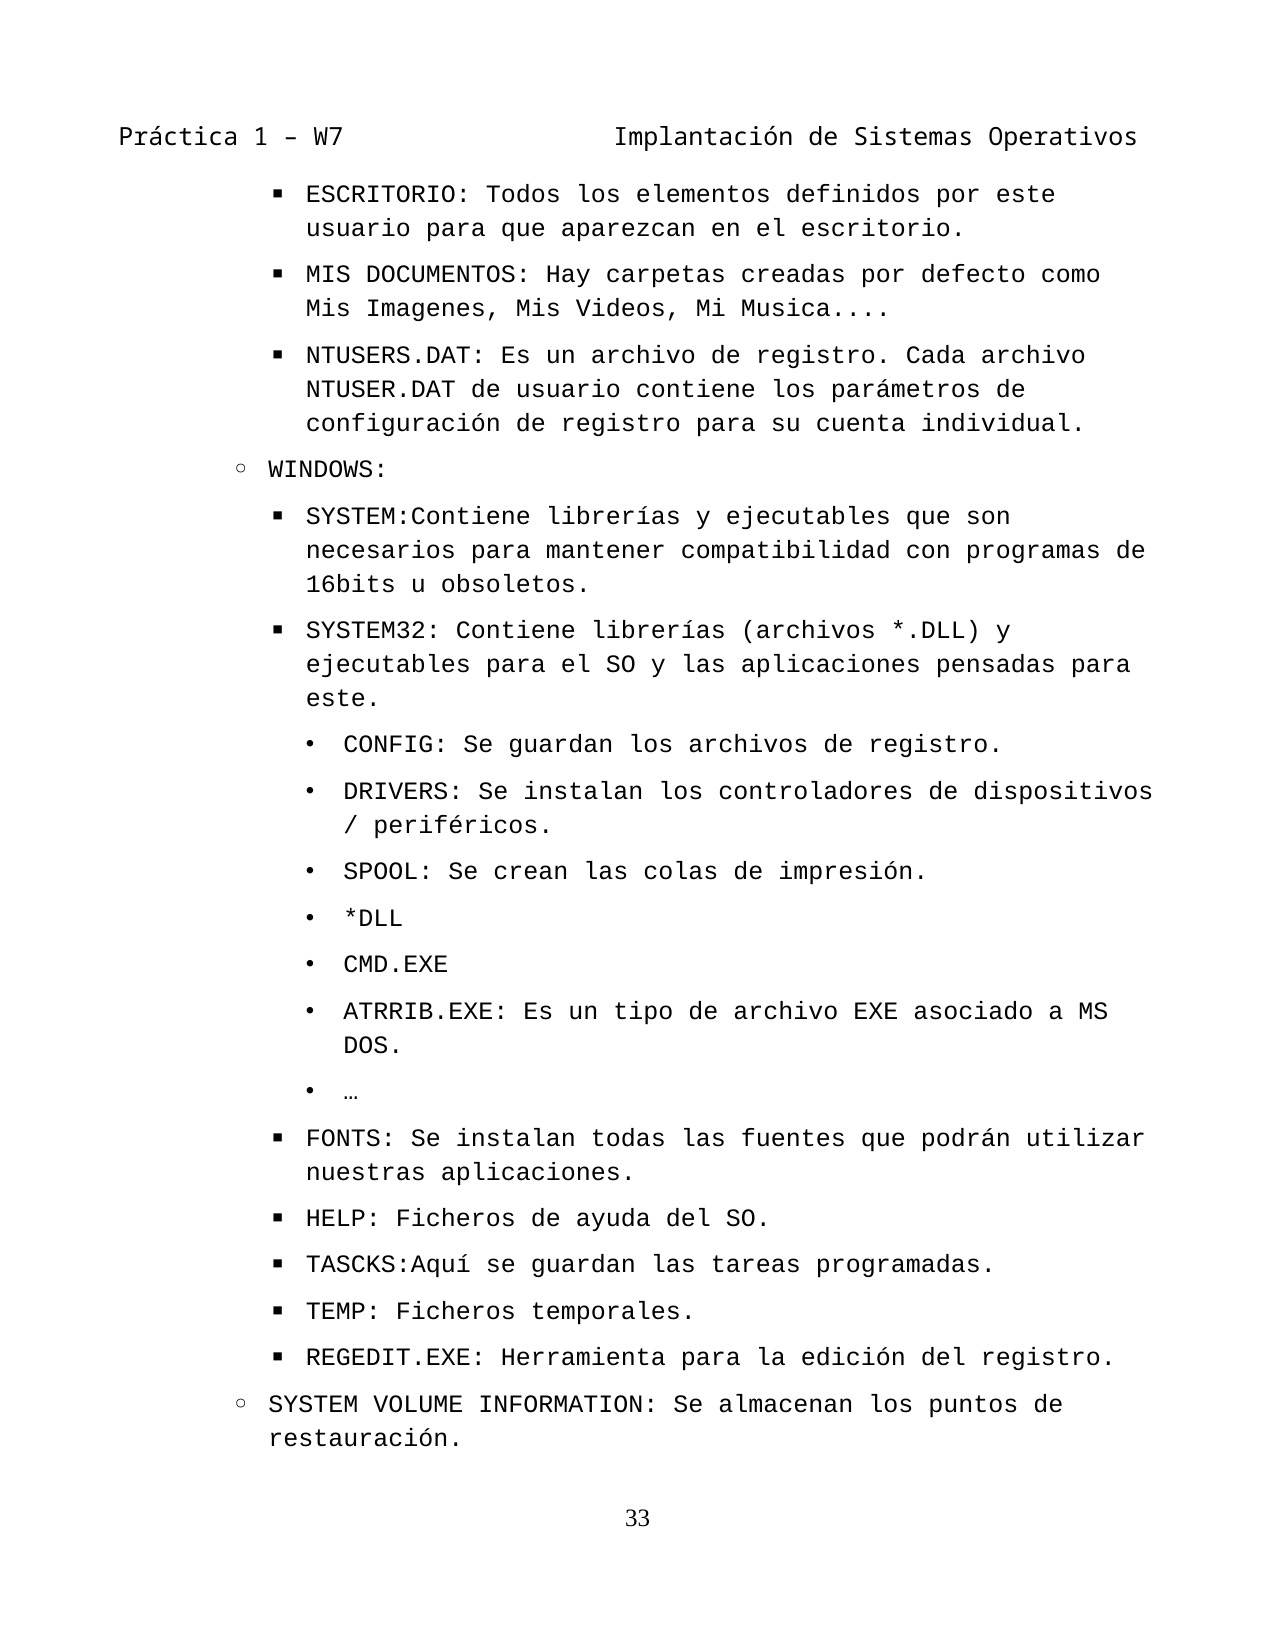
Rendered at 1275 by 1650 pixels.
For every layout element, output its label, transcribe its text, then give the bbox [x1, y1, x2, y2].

list ESCRITORIO: Todos los elementos definidos por este usuario para que aparezcan en el escritorio. [268, 182, 1157, 244]
list *DLL [306, 905, 1157, 934]
list MIS DOCUMENTOS: Hay carpetas creadas por defecto como Mis Imagenes, Mis Videos, Mi Musica.... [268, 262, 1157, 324]
list SYSTEM:Contiene librerías y ejecutables que son necesarios para mantener compatibilidad con programas de 16bits u obsoletos. [268, 503, 1157, 599]
list HELP: Ficheros de ayuda del SO. [268, 1206, 1157, 1234]
list … [306, 1079, 1157, 1107]
list ATRRIB.EXE: Es un tipo de archivo EXE asociado a MS DOS. [306, 998, 1157, 1061]
list CMD.EXE [306, 952, 1157, 980]
list FONTS: Se instalan todas las fuentes que podrán utilizar nuestras aplicaciones. [268, 1125, 1157, 1187]
list CONFIG: Se guardan los archivos de registro. [306, 732, 1157, 760]
list TEMP: Ficheros temporales. [268, 1298, 1157, 1327]
list SYSTEM VOLUME INFORMATION: Se almacenan los puntos de restauración. [231, 1391, 1157, 1454]
list SPOOL: Se crean las colas de impresión. [306, 859, 1157, 887]
list DRIVERS: Se instalan los controladores de dispositivos / periféricos. [306, 778, 1157, 841]
list WINDOWS: [231, 457, 1157, 485]
list SYSTEM32: Contiene librerías (archivos *.DLL) y ejecutables para el SO y las aplicaciones pensadas para este. [268, 618, 1157, 714]
list TASCKS:Aquí se guardan las tareas programadas. [268, 1252, 1157, 1280]
list REGEDIT.EXE: Herramienta para la edición del registro. [268, 1345, 1157, 1373]
list NTUSERS.DAT: Es un archivo de registro. Cada archivo NTUSER.DAT de usuario contiene los parámetros de configuración de registro para su cuenta individual. [268, 342, 1157, 439]
